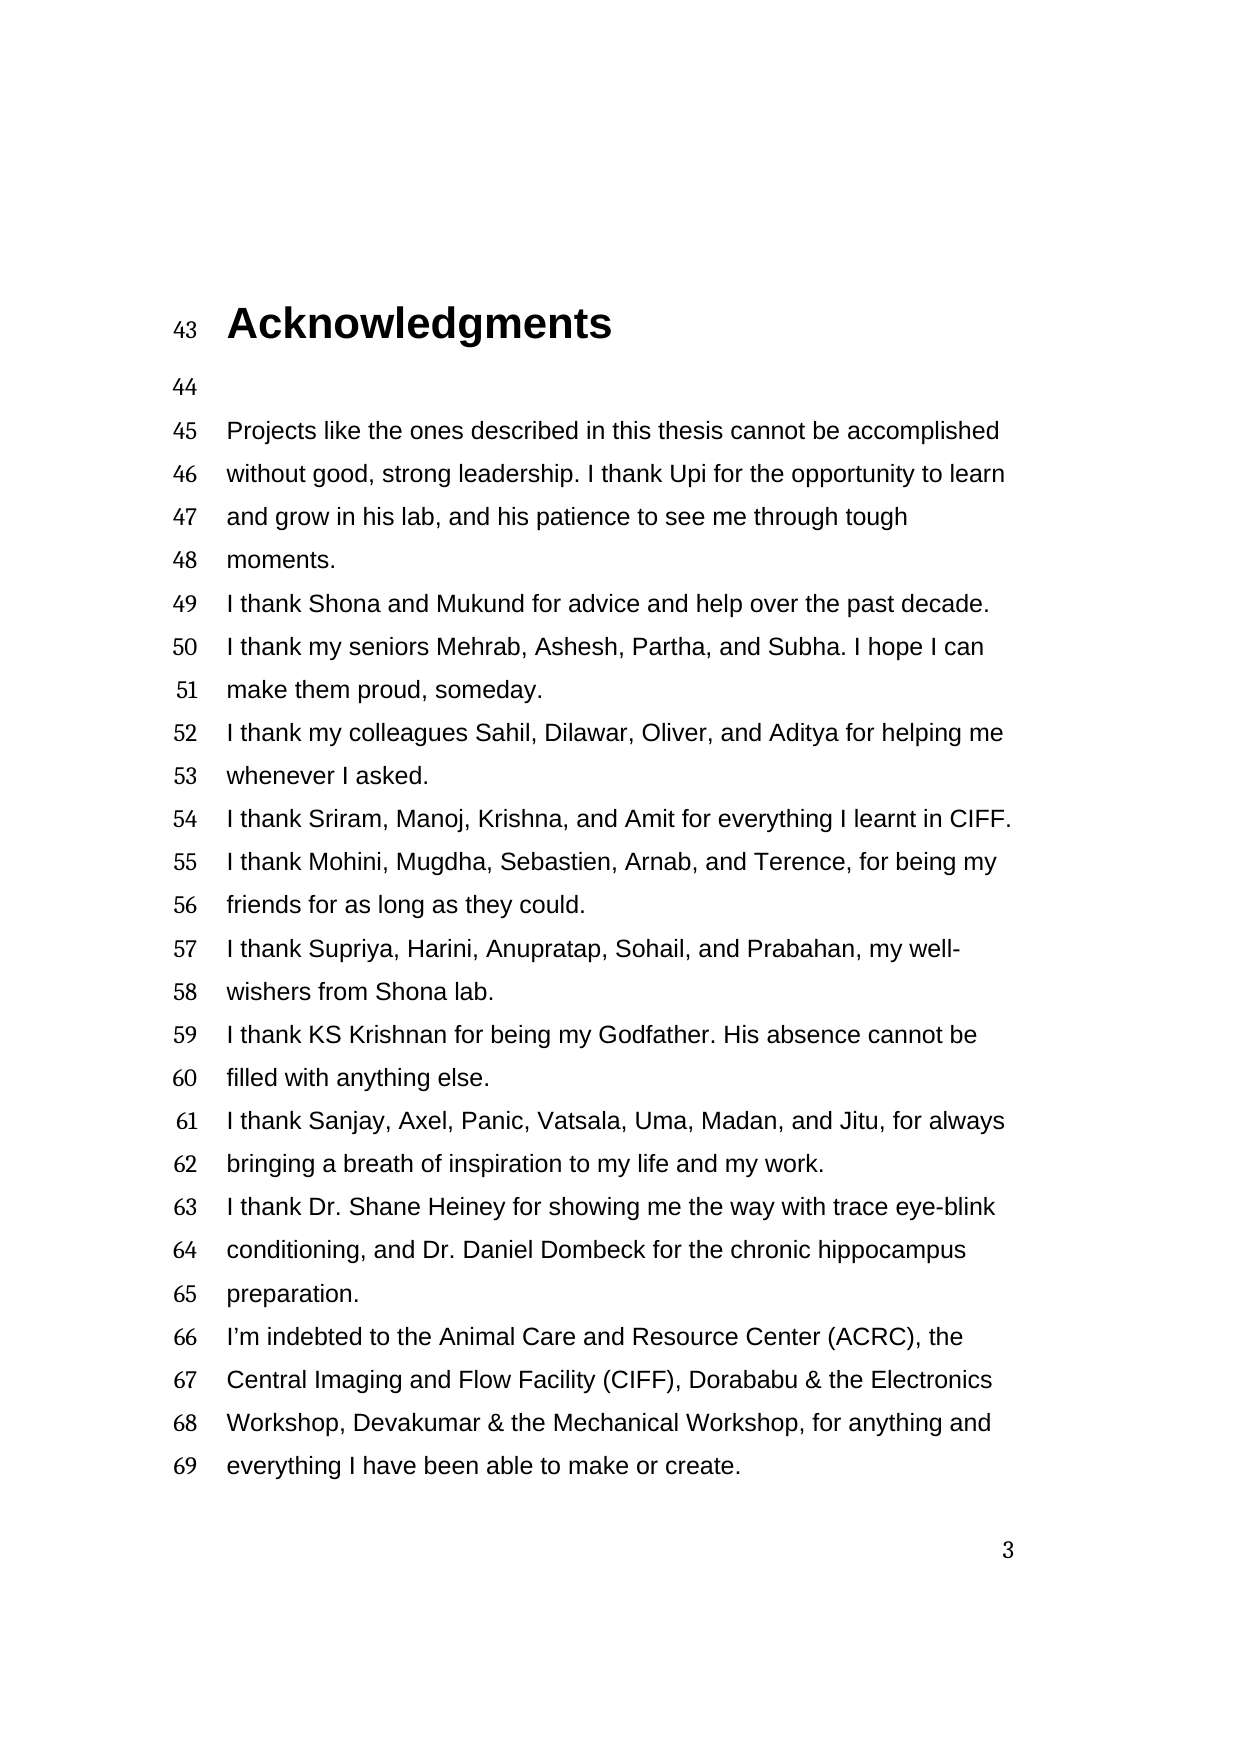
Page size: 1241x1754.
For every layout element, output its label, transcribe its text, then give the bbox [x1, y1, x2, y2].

text Projects like the ones described in this thesis cannot be accomplished without good, strong leadership. I thank Upi for the opportunity to learn and grow in his lab, and his patience to see me through tough moments. [226, 416, 1014, 574]
text I thank Dr. Shane Heiney for showing me the way with trace eye-blink conditioning, and Dr. Daniel Dombeck for the chronic hippocampus preparation. [226, 1192, 1014, 1307]
text I thank Shona and Mukund for advice and help over the past decade. [226, 589, 1014, 617]
subtitle Acknowledgments [226, 298, 1014, 348]
text I’m indebted to the Animal Care and Resource Center (ACRC), the Central Imaging and Flow Facility (CIFF), Dorababu & the Electronics Workshop, Devakumar & the Mechanical Workshop, for anything and everything I have been able to make or create. [226, 1322, 1014, 1480]
text I thank Mohini, Mugdha, Sebastien, Arnab, and Terence, for being my friends for as long as they could. [226, 847, 1014, 919]
text I thank my seniors Mehrab, Ashesh, Partha, and Subha. I hope I can make them proud, someday. [226, 632, 1014, 704]
text I thank Sriram, Manoj, Krishna, and Amit for everything I learnt in CIFF. [226, 804, 1014, 833]
text I thank my colleagues Sahil, Dilawar, Oliver, and Aditya for helping me whenever I asked. [226, 718, 1014, 790]
text I thank Sanjay, Axel, Panic, Vatsala, Uma, Madan, and Jitu, for always bringing a breath of inspiration to my life and my work. [226, 1106, 1014, 1178]
text I thank Supriya, Harini, Anupratap, Sohail, and Prabahan, my well-wishers from Shona lab. [226, 934, 1014, 1006]
text I thank KS Krishnan for being my Godfather. His absence cannot be filled with anything else. [226, 1020, 1014, 1092]
